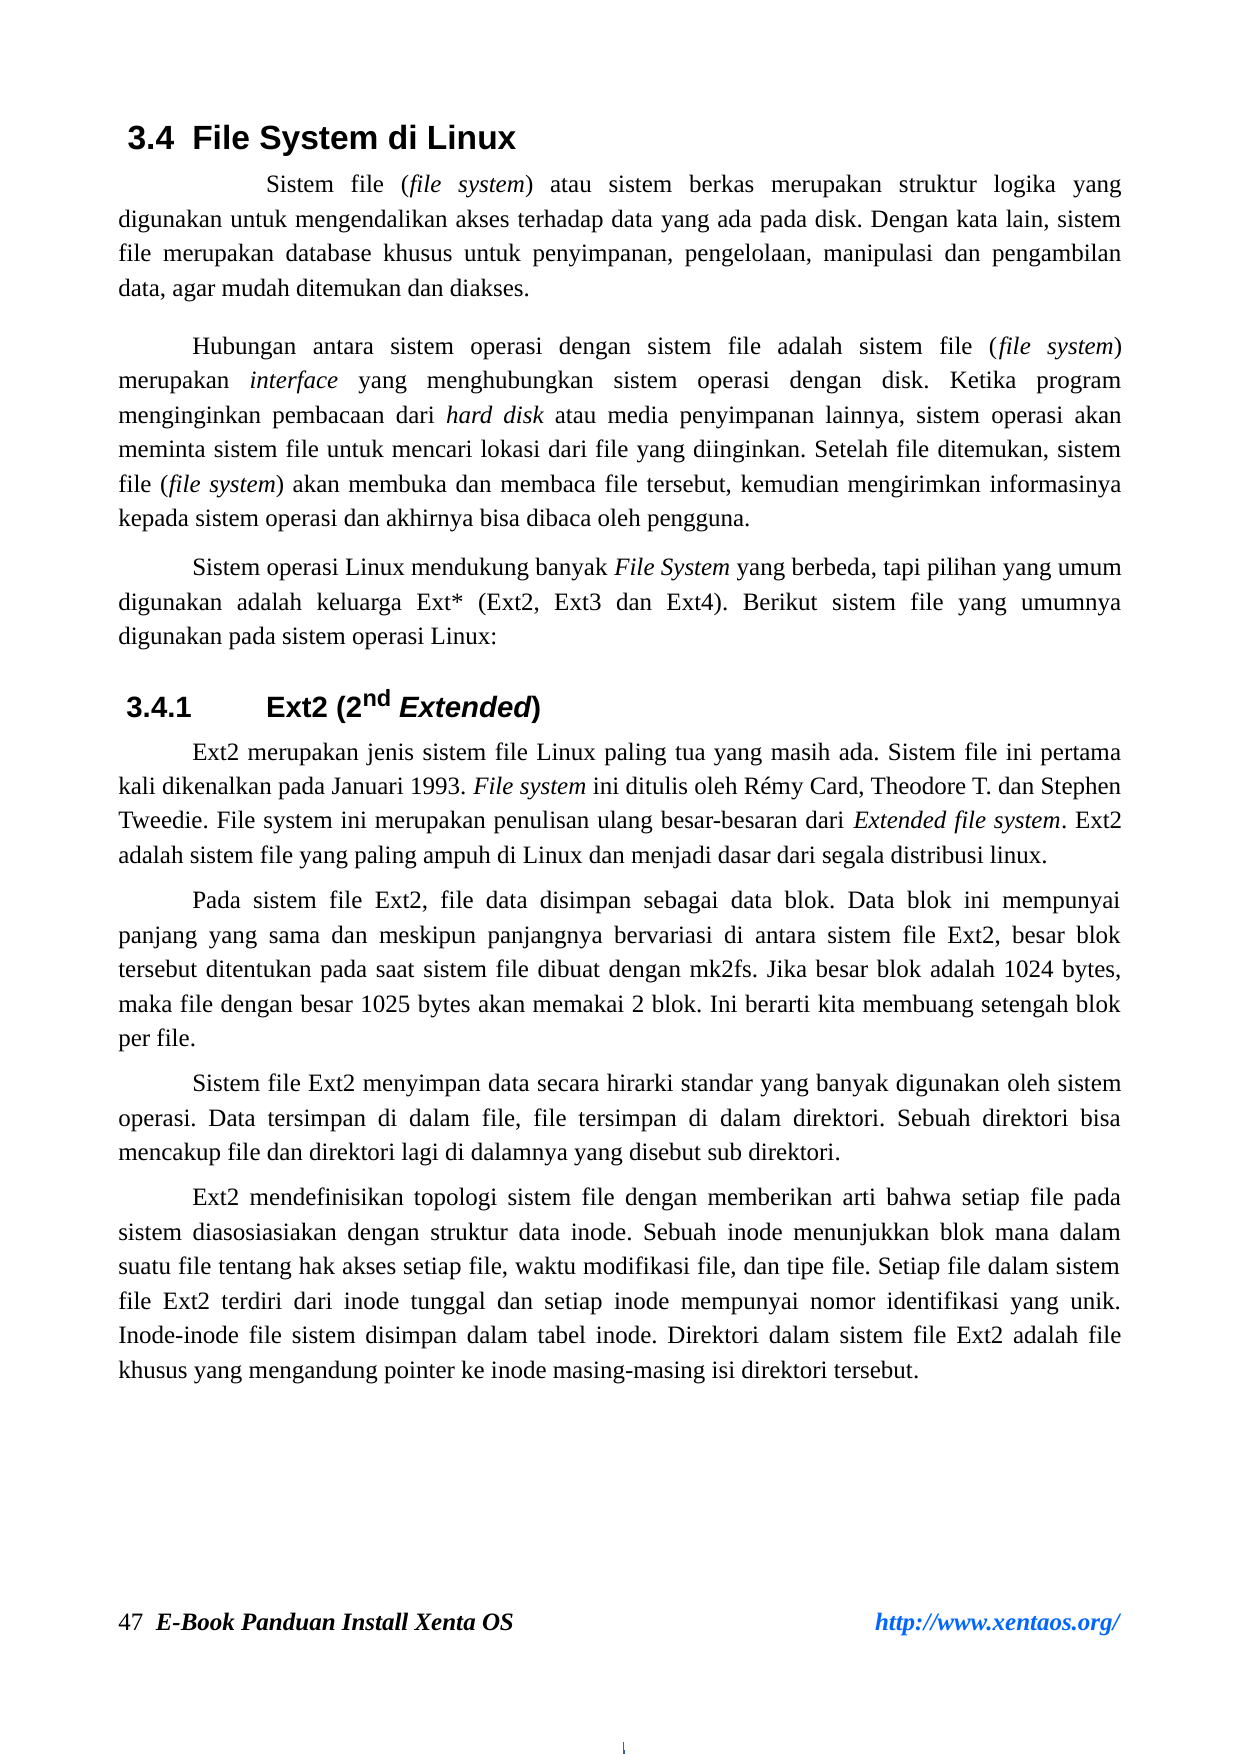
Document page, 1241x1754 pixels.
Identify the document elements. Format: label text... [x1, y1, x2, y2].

text Ext2 mendefinisikan topologi sistem file dengan memberikan arti bahwa setiap file pada sistem diasosiasiakan dengan struktur data inode. Sebuah inode menunjukkan blok mana dalam suatu file tentang hak akses setiap file, waktu modifikasi file, dan tipe file. Setiap file dalam sistem file Ext2 terdiri dari inode tunggal dan setiap inode mempunyai nomor identifikasi yang unik. Inode-inode file sistem disimpan dalam tabel inode. Direktori dalam sistem file Ext2 adalah file khusus yang mengandung pointer ke inode masing-masing isi direktori tersebut. [118, 1182, 1122, 1384]
text Sistem file Ext2 menyimpan data secara hirarki standar yang banyak digunakan oleh sistem operasi. Data tersimpan di dalam file, file tersimpan di dalam direktori. Sebuah direktori bisa mencakup file dan direktori lagi di dalamnya yang disebut sub direktori. [118, 1068, 1122, 1166]
text Pada sistem file Ext2, file data disimpan sebagai data blok. Data blok ini mempunyai panjang yang sama dan meskipun panjangnya bervariasi di antara sistem file Ext2, besar blok tersebut ditentukan pada saat sistem file dibuat dengan mk2fs. Jika besar blok adalah 1024 bytes, maka file dengan besar 1025 bytes akan memakai 2 blok. Ini berarti kita membuang setengah blok per file. [118, 885, 1122, 1052]
text Sistem file (file system) atau sistem berkas merupakan struktur logika yang digunakan untuk mengendalikan akses terhadap data yang ada pada disk. Dengan kata lain, sistem file merupakan database khusus untuk penyimpanan, pengelolaan, manipulasi dan pengambilan data, agar mudah ditemukan dan diakses. [118, 169, 1122, 301]
subtitle File System di Linux [118, 118, 1122, 157]
text Ext2 merupakan jenis sistem file Linux paling tua yang masih ada. Sistem file ini pertama kali dikenalkan pada Januari 1993. File system ini ditulis oleh Rémy Card, Theodore T. dan Stephen Tweedie. File system ini merupakan penulisan ulang besar-besaran dari Extended file system. Ext2 adalah sistem file yang paling ampuh di Linux dan menjadi dasar dari segala distribusi linux. [118, 737, 1122, 869]
text Sistem operasi Linux mendukung banyak File System yang berbeda, tapi pilihan yang umum digunakan adalah keluarga Ext* (Ext2, Ext3 dan Ext4). Berikut sistem file yang umumnya digunakan pada sistem operasi Linux: [118, 552, 1122, 650]
text stem) Linux: http://dosen.gufron.com/artikel/mengenal-sistem-file-file-system-linux/18/ [118, 322, 1122, 331]
text Hubungan antara sistem operasi dengan sistem file adalah sistem file (file system) merupakan interface yang menghubungkan sistem operasi dengan disk. Ketika program menginginkan pembacaan dari hard disk atau media penyimpanan lainnya, sistem operasi akan meminta sistem file untuk mencari lokasi dari file yang diinginkan. Setelah file ditemukan, sistem file (file system) akan membuka dan membaca file tersebut, kemudian mengirimkan informasinya kepada sistem operasi dan akhirnya bisa dibaca oleh pengguna. [118, 331, 1122, 532]
subtitle Ext2 (2nd Extended) [118, 685, 1122, 724]
